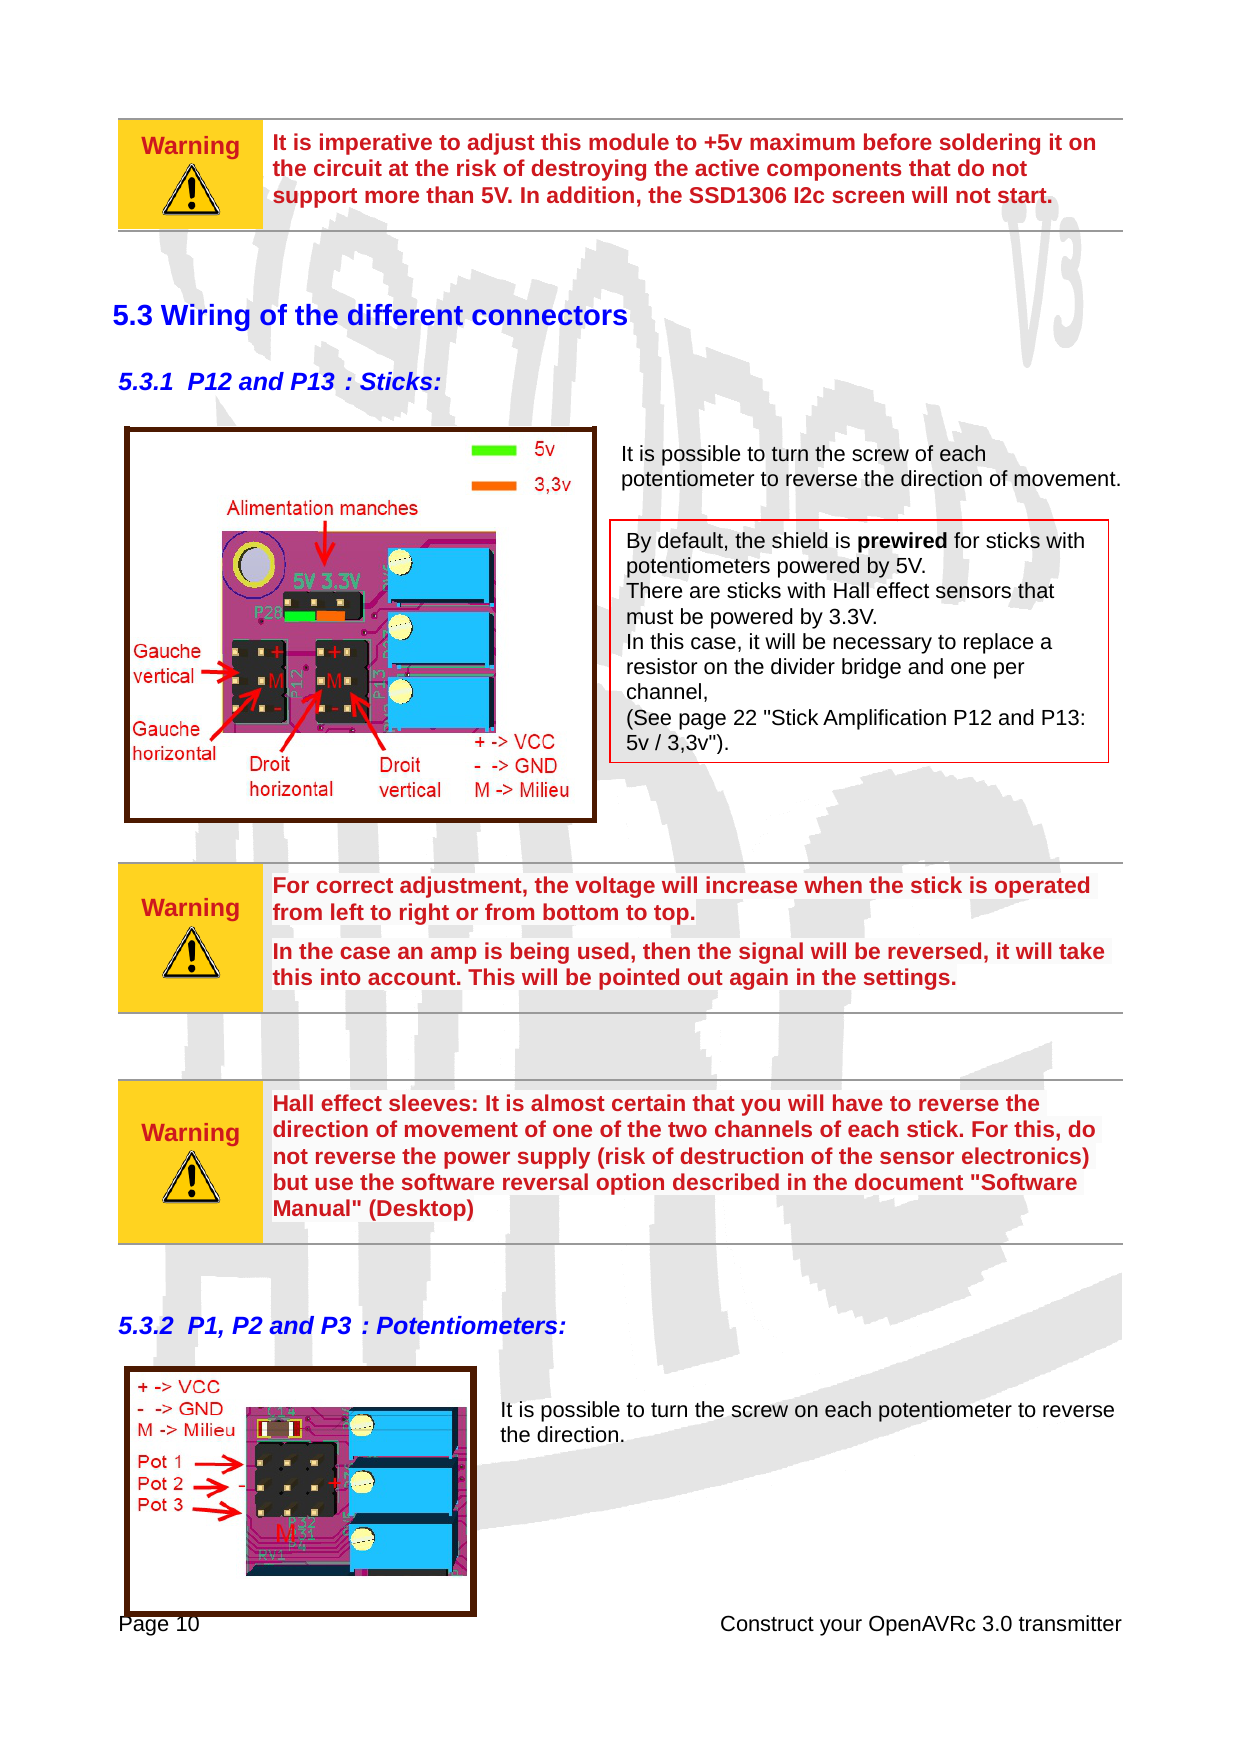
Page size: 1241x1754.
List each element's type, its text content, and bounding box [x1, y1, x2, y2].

text In this case, it will be necessary to replace a resistor on the divider bridge and one per channel, (See page 22 "Stick Amplification P12 and P13: 5v / 3,3v"). [626, 629, 1093, 754]
picture [158, 922, 224, 982]
text It is possible to turn the screw on each potentiometer to reverse the direction. [477, 1397, 1122, 1447]
subtitle 5.3 Wiring of the different connectors [112, 297, 1122, 331]
picture [158, 159, 224, 219]
subtitle 5.3.2 P1, P2 and P3 : Potentiometers: [118, 1311, 1122, 1340]
table_header Warning [118, 1081, 263, 1243]
table_header For correct adjustment, the voltage will increase when the stick is operated from left to right or from bottom to top. In the case an amp is being used, then the signal will be reversed, it will take this into account. This will be pointed out again in the settings. [264, 864, 1122, 1012]
text It is possible to turn the screw of each potentiometer to reverse the direction of movement. [597, 441, 1122, 491]
text There are sticks with Hall effect sensors that must be powered by 3.3V. [626, 578, 1093, 629]
text By default, the shield is prewired for sticks with potentiometers powered by 5V. [626, 528, 1093, 578]
table_header Warning [118, 864, 263, 1012]
table_header Warning [118, 120, 263, 229]
subtitle 5.3.1 P12 and P13 : Sticks: [118, 366, 1122, 395]
table_header Hall effect sleeves: It is almost certain that you will have to reverse the direction of movement of one of the two channels of each stick. For this, do not reverse the power supply (risk of destruction of the sensor electronics) but use the software reversal option described in the document "Software Manual" (Desktop) [264, 1081, 1122, 1243]
picture [158, 1146, 224, 1207]
table_header It is imperative to adjust this module to +5v maximum before soldering it on the circuit at the risk of destroying the active components that do not support more than 5V. In addition, the SSD1306 I2c screen will not start. [264, 120, 1122, 229]
